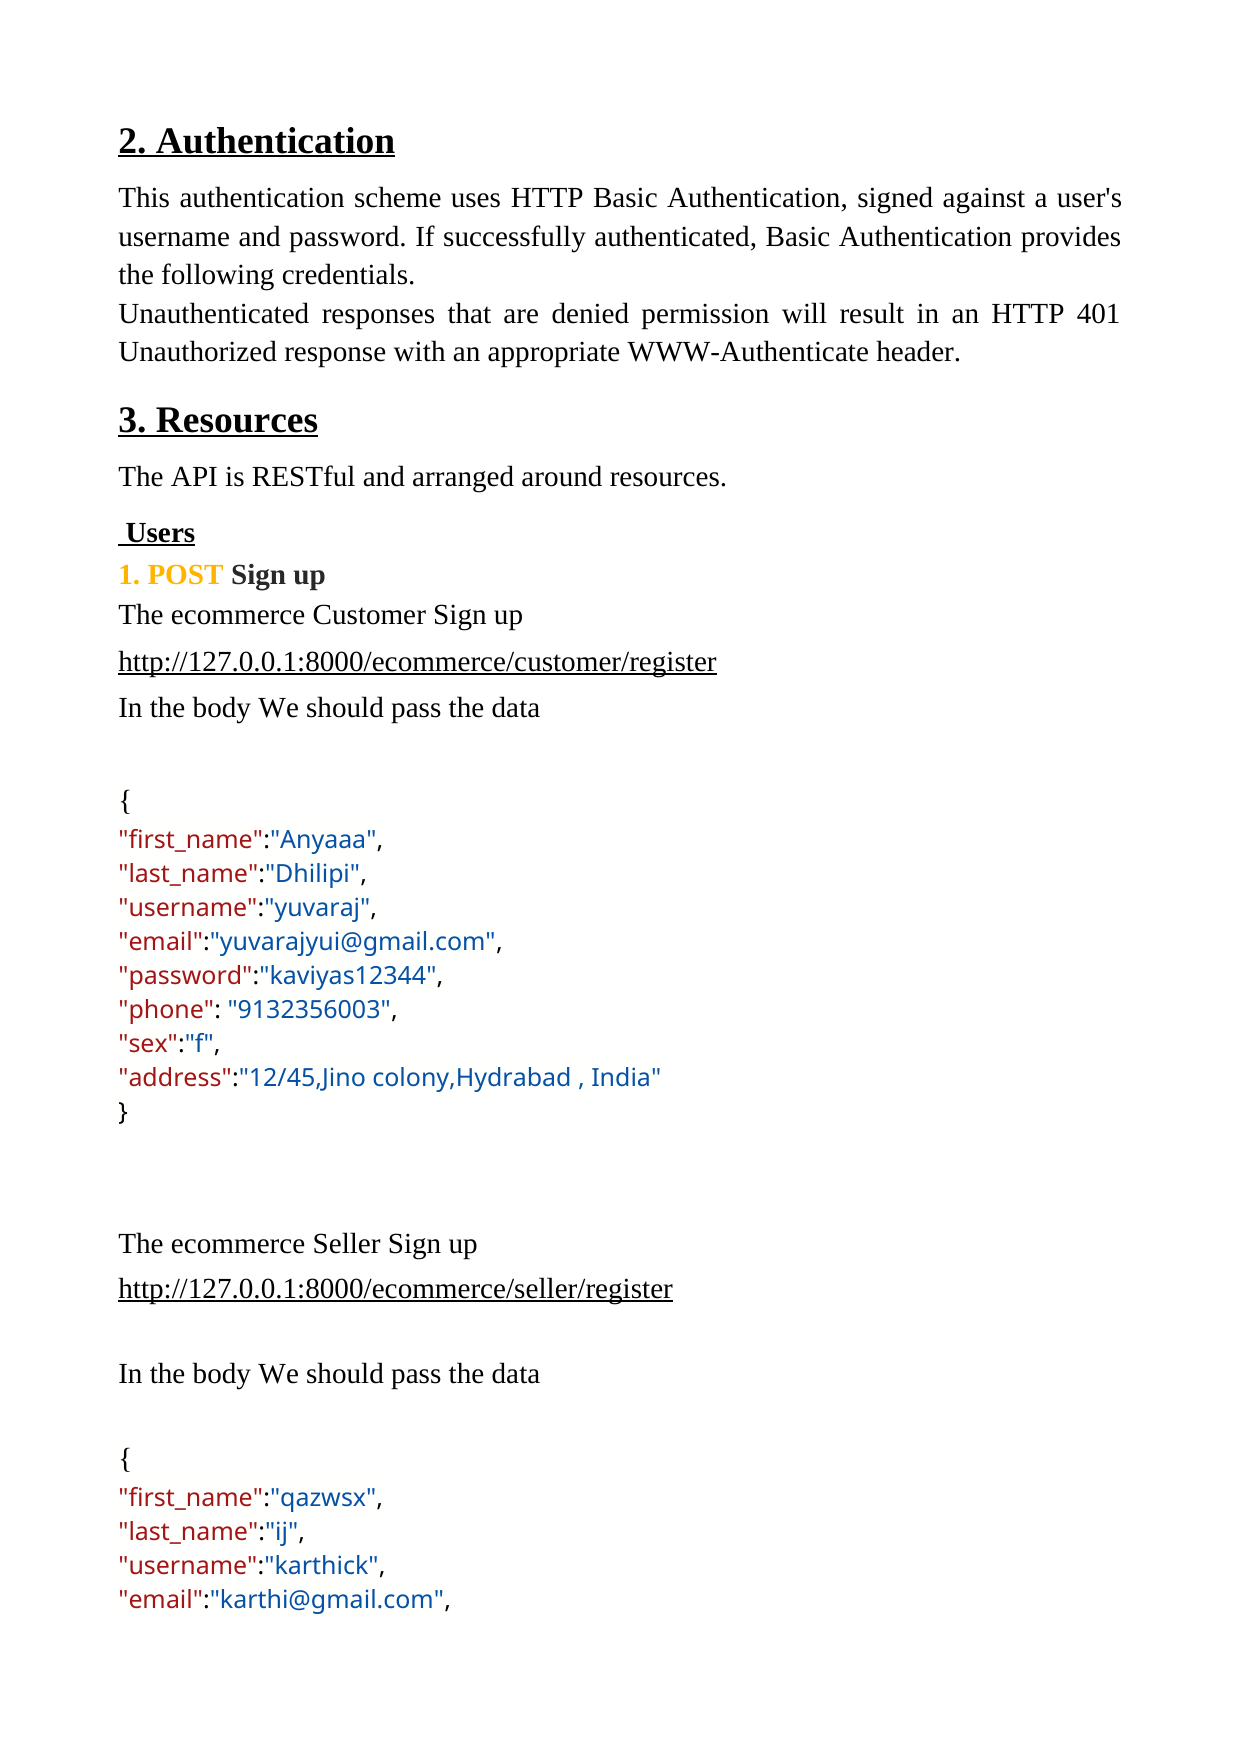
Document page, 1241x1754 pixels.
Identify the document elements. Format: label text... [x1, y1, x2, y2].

text "email":"karthi@gmail.com", [118, 1582, 1122, 1616]
text The ecommerce Seller Sign up [118, 1227, 1122, 1260]
text "first_name":"Anyaaa", [118, 821, 1122, 856]
subtitle Users [118, 515, 1122, 549]
text { [118, 1441, 1122, 1474]
text The API is RESTful and arranged around resources. [118, 459, 1122, 492]
text http://127.0.0.1:8000/ecommerce/customer/register [118, 644, 1122, 677]
text "username":"karthick", [118, 1548, 1122, 1582]
text Unauthenticated responses that are denied permission will result in an HTTP 401 Unauthorized response with an appropriate WWW-Authenticate header. [118, 296, 1122, 368]
text "username":"yuvaraj", [118, 889, 1122, 924]
subtitle 2. Authentication [118, 118, 1122, 161]
text In the body We should pass the data [118, 690, 1122, 724]
text "last_name":"Dhilipi", [118, 856, 1122, 889]
text "sex":"f", [118, 1026, 1122, 1060]
text { [118, 783, 1122, 816]
subtitle 3. Resources [118, 398, 1122, 441]
text "password":"kaviyas12344", [118, 958, 1122, 992]
text http://127.0.0.1:8000/ecommerce/seller/register [118, 1271, 1122, 1305]
text The ecommerce Customer Sign up [118, 597, 1122, 631]
text "last_name":"ij", [118, 1513, 1122, 1548]
subtitle 1. POST Sign up [118, 557, 1122, 591]
text "phone": "9132356003", [118, 992, 1122, 1026]
text "first_name":"qazwsx", [118, 1479, 1122, 1513]
text This authentication scheme uses HTTP Basic Authentication, signed against a user's username and password. If successfully authenticated, Basic Authentication provides the following credentials. [118, 180, 1122, 291]
text In the body We should pass the data [118, 1356, 1122, 1389]
text "email":"yuvarajyui@gmail.com", [118, 924, 1122, 958]
text "address":"12/45,Jino colony,Hydrabad , India" [118, 1060, 1122, 1094]
text } [118, 1094, 1122, 1128]
